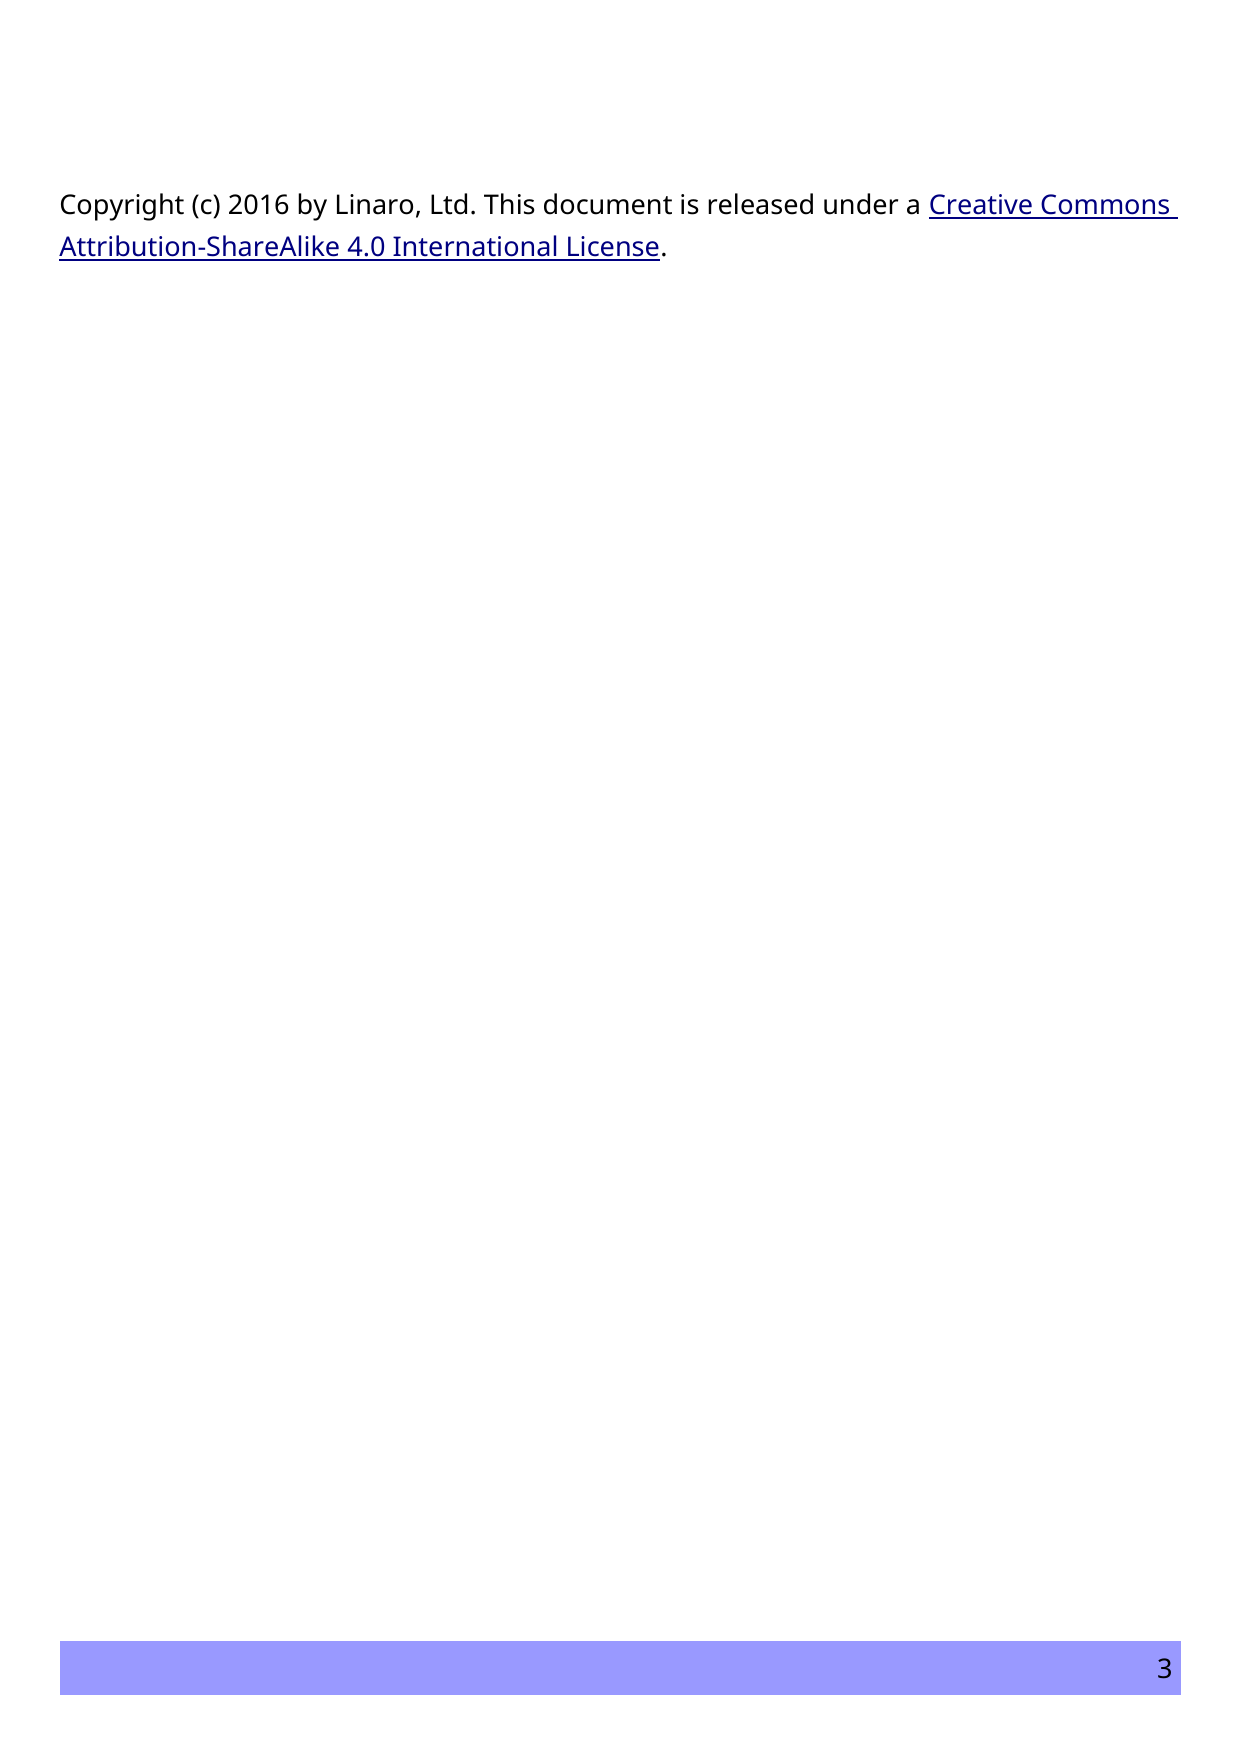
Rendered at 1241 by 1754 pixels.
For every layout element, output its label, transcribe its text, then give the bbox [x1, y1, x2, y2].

text Copyright (c) 2016 by Linaro, Ltd. This document is released under a Creative Commons Attribution-ShareAlike 4.0 International License. [59, 186, 1181, 265]
